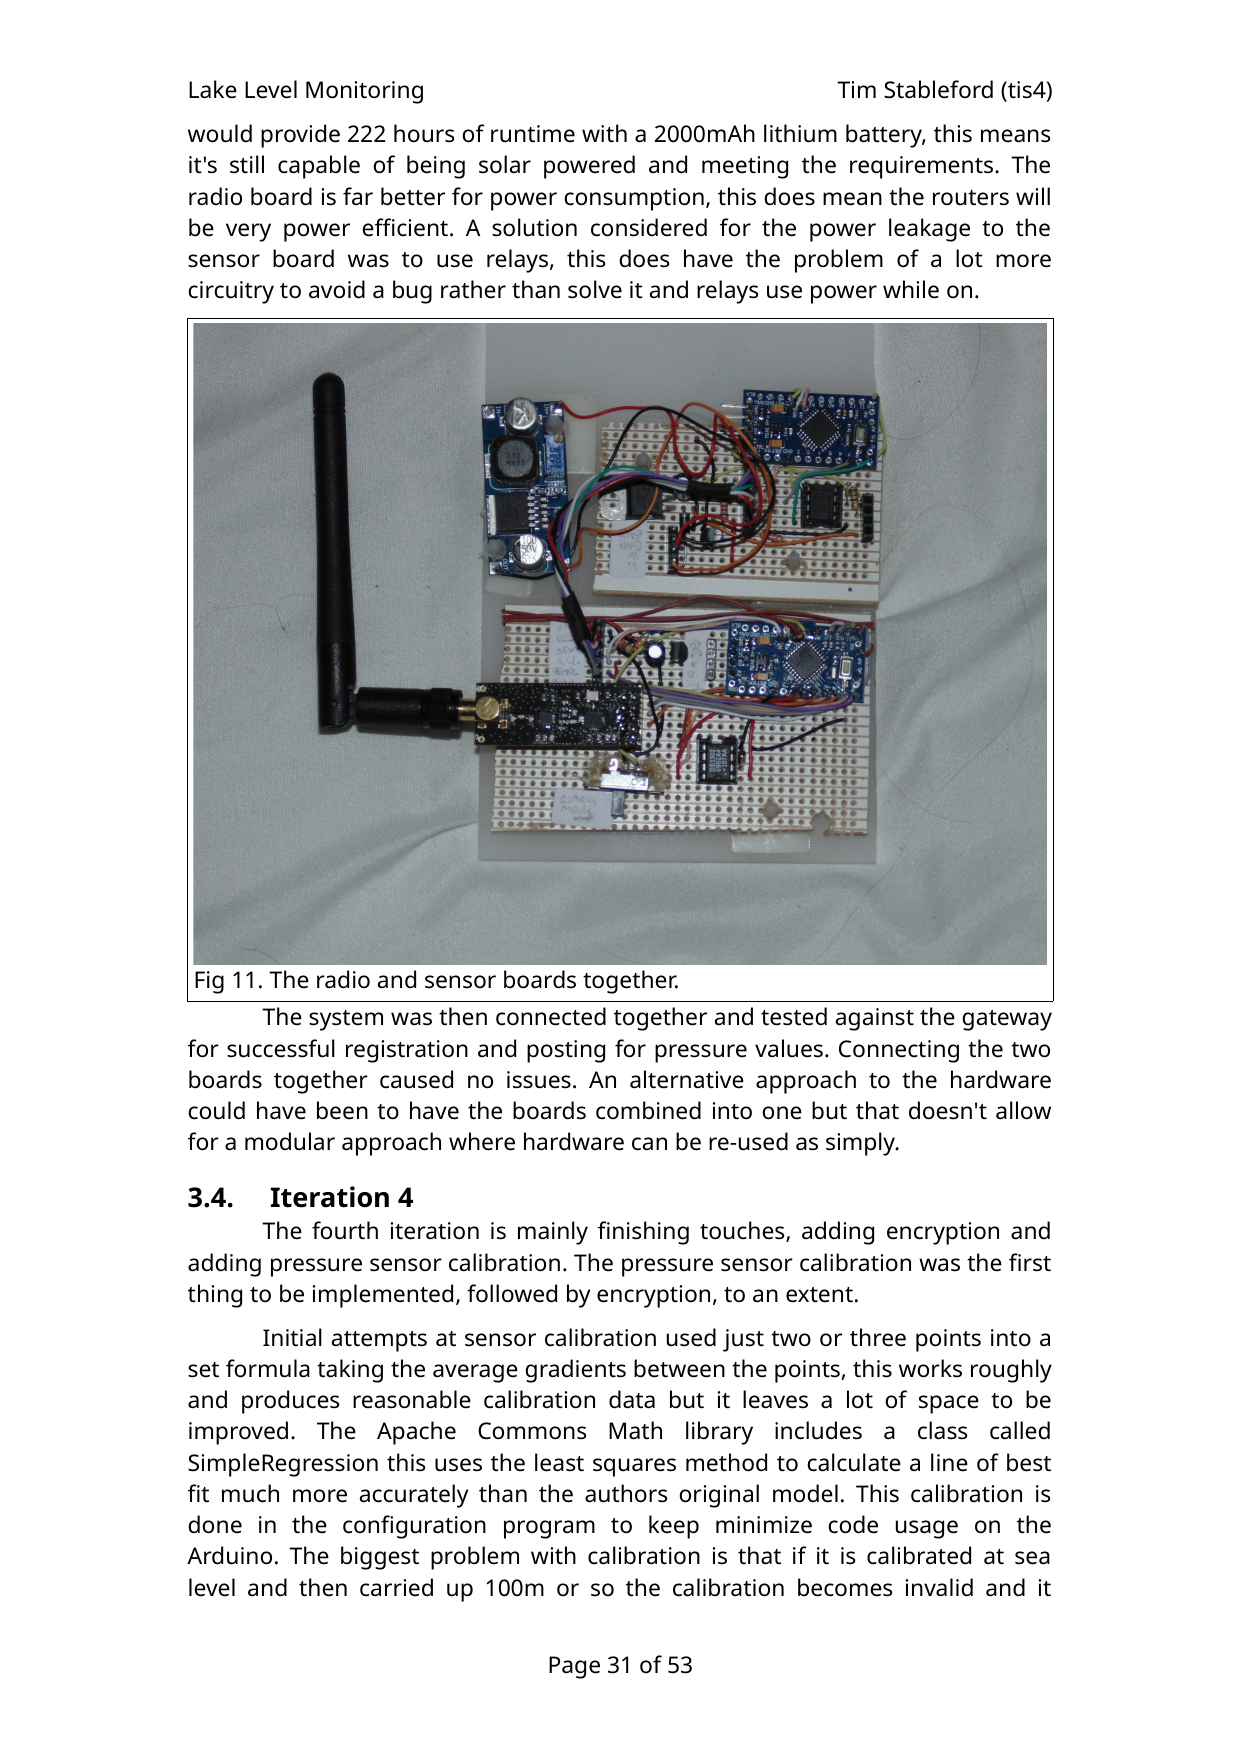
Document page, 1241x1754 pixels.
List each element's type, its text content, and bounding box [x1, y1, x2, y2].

text The system was then connected together and tested against the gateway for successful registration and posting for pressure values. Connecting the two boards together caused no issues. An alternative approach to the hardware could have been to have the boards combined into one but that doesn't allow for a modular approach where hardware can be re-used as simply. [187, 1002, 1053, 1158]
picture [193, 323, 1047, 965]
table_header Fig 11. The radio and sensor boards together. [188, 319, 1053, 1001]
subtitle Iteration 4 [187, 1178, 1053, 1215]
text would provide 222 hours of runtime with a 2000mAh lithium battery, this means it's still capable of being solar powered and meeting the requirements. The radio board is far better for power consumption, this does mean the routers will be very power efficient. A solution considered for the power leakage to the sensor board was to use relays, this does have the problem of a lot more circuitry to avoid a bug rather than solve it and relays use power while on. [187, 118, 1053, 306]
text Initial attempts at sensor calibration used just two or three points into a set formula taking the average gradients between the points, this works roughly and produces reasonable calibration data but it leaves a lot of space to be improved. The Apache Commons Math library includes a class called SimpleRegression this uses the least squares method to calculate a line of best fit much more accurately than the authors original model. This calibration is done in the configuration program to keep minimize code usage on the Arduino. The biggest problem with calibration is that if it is calibrated at sea level and then carried up 100m or so the calibration becomes invalid and it [187, 1322, 1053, 1603]
text The fourth iteration is mainly finishing touches, adding encryption and adding pressure sensor calibration. The pressure sensor calibration was the first thing to be implemented, followed by encryption, to an extent. [187, 1215, 1053, 1309]
